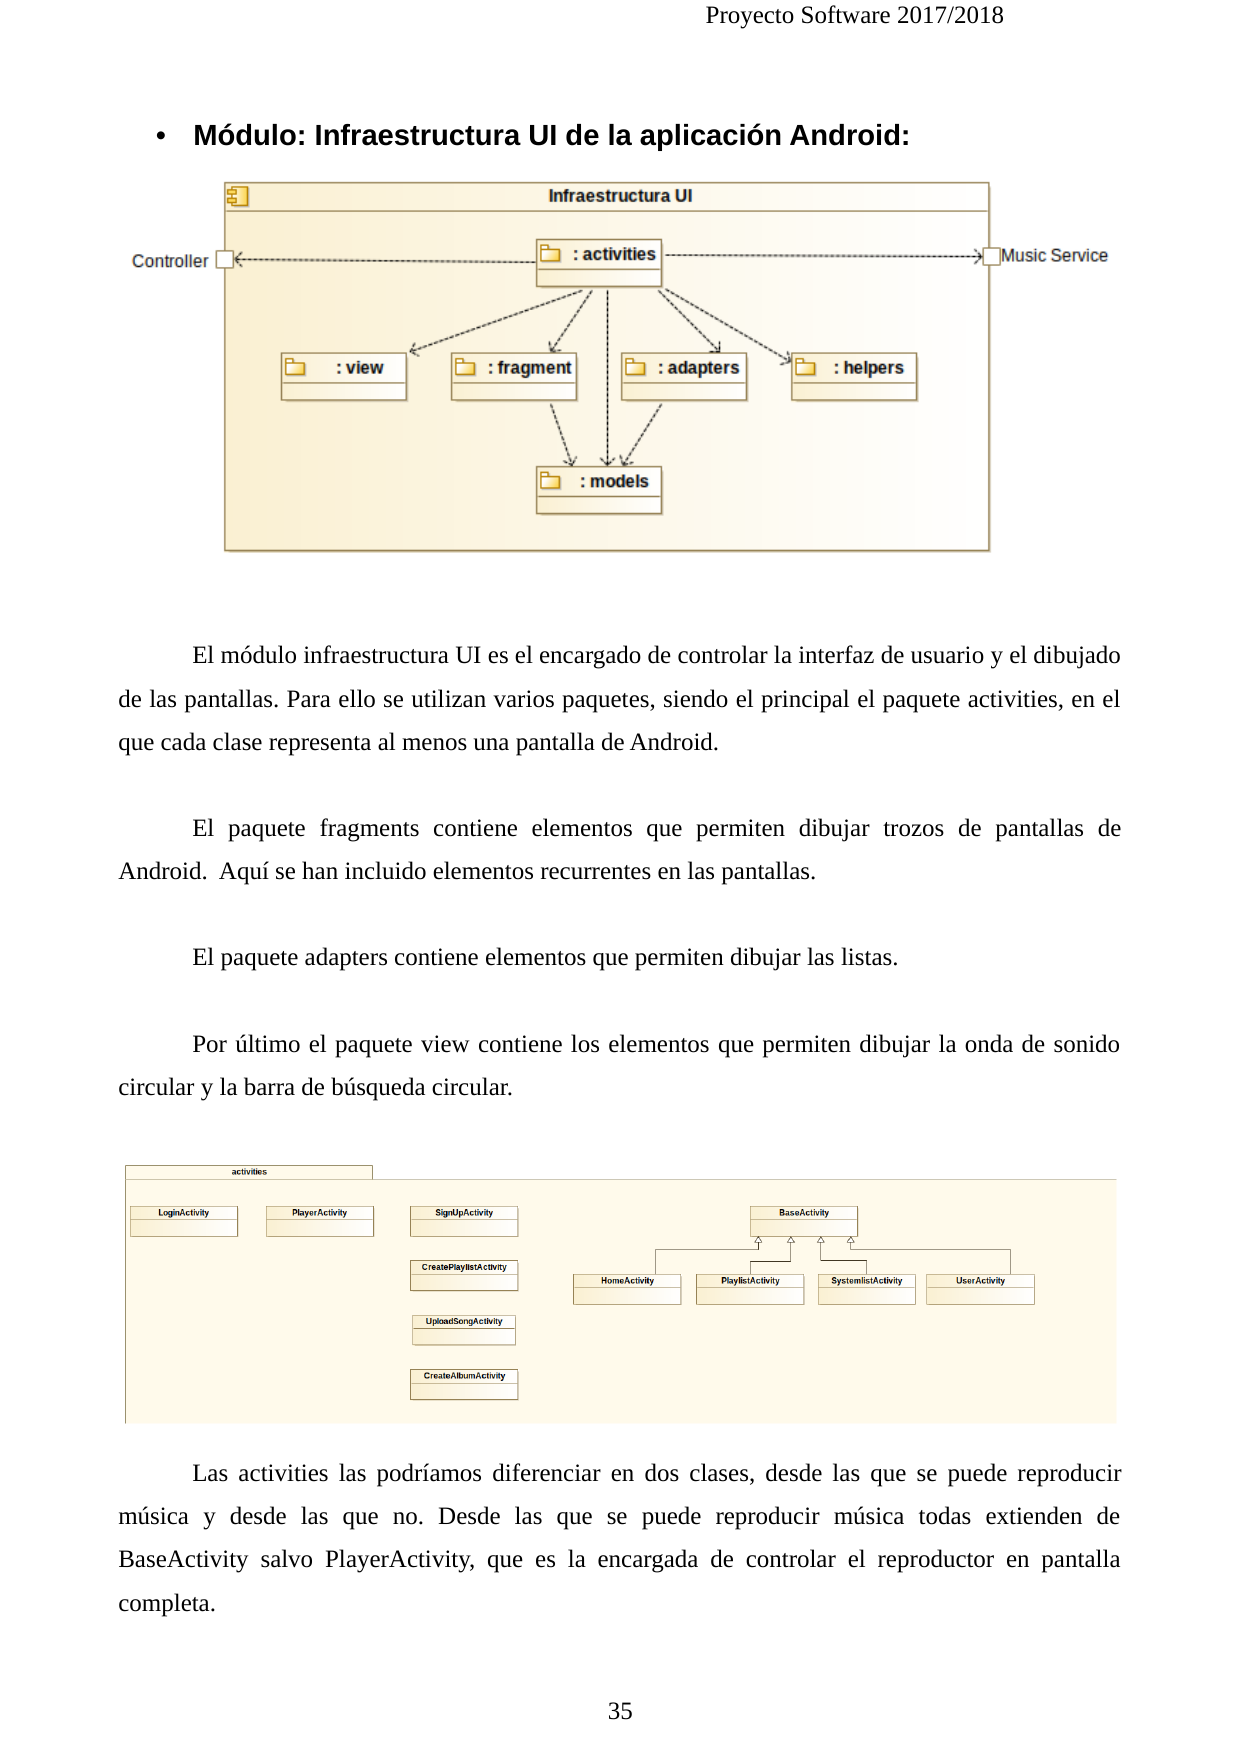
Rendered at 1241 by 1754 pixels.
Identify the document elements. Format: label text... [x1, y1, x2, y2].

text El módulo infraestructura UI es el encargado de controlar la interfaz de usuario y el dibujado de las pantallas. Para ello se utilizan varios paquetes, siendo el principal el paquete activities, en el que cada clase representa al menos una pantalla de Android. [118, 641, 1122, 756]
subtitle Módulo: Infraestructura UI de la aplicación Android: [156, 118, 1122, 152]
text El paquete fragments contiene elementos que permiten dibujar trozos de pantallas de Android. Aquí se han incluido elementos recurrentes en las pantallas. [118, 813, 1122, 885]
picture [118, 1158, 1123, 1430]
text Las activities las podríamos diferenciar en dos clases, desde las que se puede reproducir música y desde las que no. Desde las que se puede reproducir música todas extienden de BaseActivity salvo PlayerActivity, que es la encargada de controlar el reproductor en pantalla completa. [118, 1430, 1122, 1616]
text El paquete adapters contiene elementos que permiten dibujar las listas. [118, 942, 1122, 971]
text Por último el paquete view contiene los elementos que permiten dibujar la onda de sonido circular y la barra de búsqueda circular. [118, 1029, 1122, 1101]
picture [118, 168, 1123, 567]
